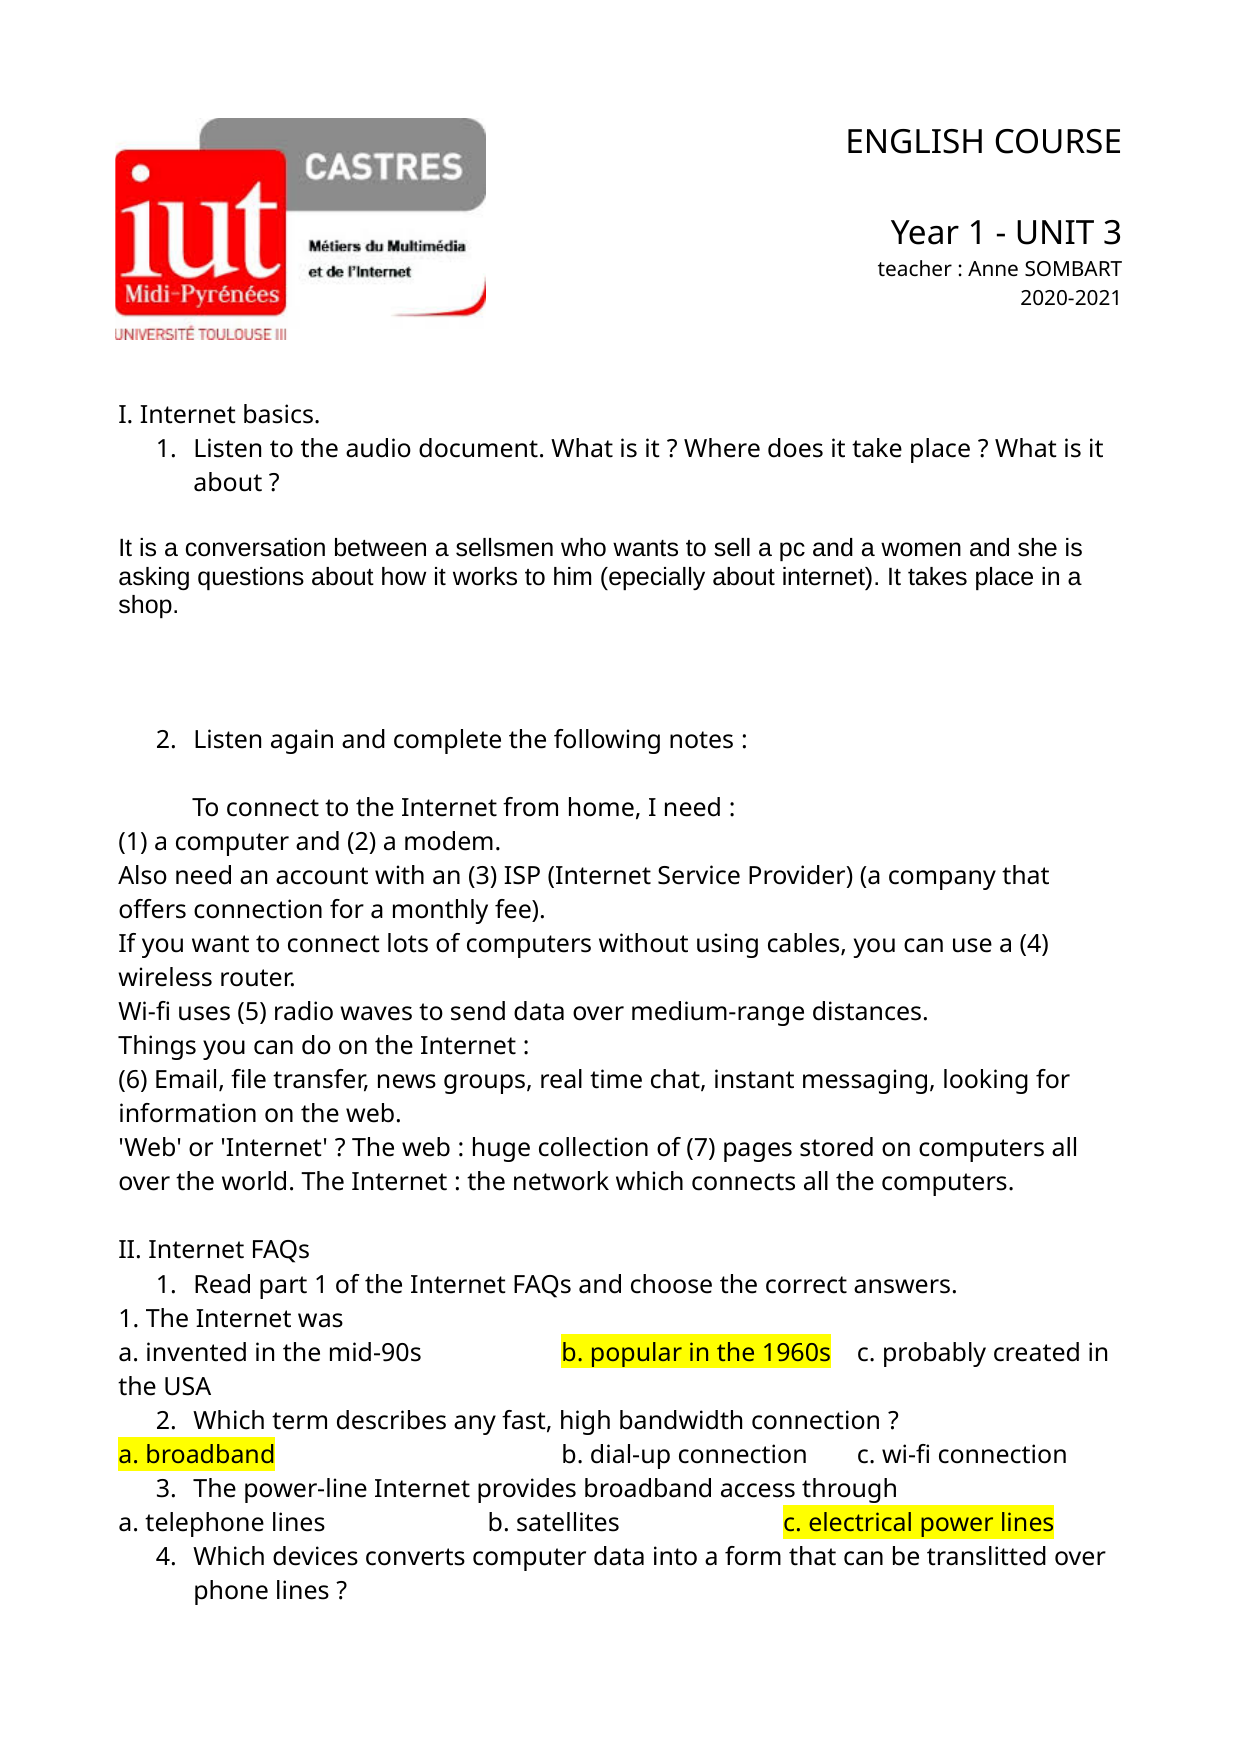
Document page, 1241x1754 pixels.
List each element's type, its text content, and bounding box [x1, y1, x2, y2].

list Listen again and complete the following notes : [156, 721, 1122, 755]
text (6) Email, file transfer, news groups, real time chat, instant messaging, looking for information on the web. [118, 1062, 1122, 1130]
text II. Internet FAQs [118, 1232, 1122, 1266]
text Wi-fi uses (5) radio waves to send data over medium-range distances. [118, 994, 1122, 1028]
text 2020-2021 [486, 283, 1122, 311]
list Read part 1 of the Internet FAQs and choose the correct answers. [156, 1266, 1122, 1300]
text (1) a computer and (2) a modem. [118, 823, 1122, 857]
text Also need an account with an (3) ISP (Internet Service Provider) (a company that offers connection for a monthly fee). [118, 857, 1122, 926]
text Things you can do on the Internet : [118, 1028, 1122, 1062]
text a. broadband b. dial-up connection c. wi-fi connection [118, 1437, 1122, 1471]
list Which devices converts computer data into a form that can be translitted over phone lines ? [156, 1539, 1122, 1607]
text 1. The Internet was [118, 1300, 1122, 1334]
text 'Web' or 'Internet' ? The web : huge collection of (7) pages stored on computers all over the world. The Internet : the network which connects all the computers. [118, 1130, 1122, 1198]
list Listen to the audio document. What is it ? Where does it take place ? What is it about ? [156, 431, 1122, 499]
text It is a conversation between a sellsmen who wants to sell a pc and a women and she is asking questions about how it works to him (epecially about internet). It takes place in a shop. [118, 533, 1122, 619]
text ENGLISH COURSE [486, 118, 1122, 163]
list The power-line Internet provides broadband access through [156, 1471, 1122, 1505]
text If you want to connect lots of computers without using cables, you can use a (4) wireless router. [118, 926, 1122, 994]
text To connect to the Internet from home, I need : [118, 789, 1122, 823]
text teacher : Anne SOMBART [486, 254, 1122, 283]
text I. Internet basics. [118, 397, 1122, 431]
text Year 1 - UNIT 3 [486, 209, 1122, 254]
text a. invented in the mid-90s b. popular in the 1960s c. probably created in the USA [118, 1334, 1122, 1402]
list Which term describes any fast, high bandwidth connection ? [156, 1402, 1122, 1437]
text a. telephone lines b. satellites c. electrical power lines [118, 1505, 1122, 1539]
